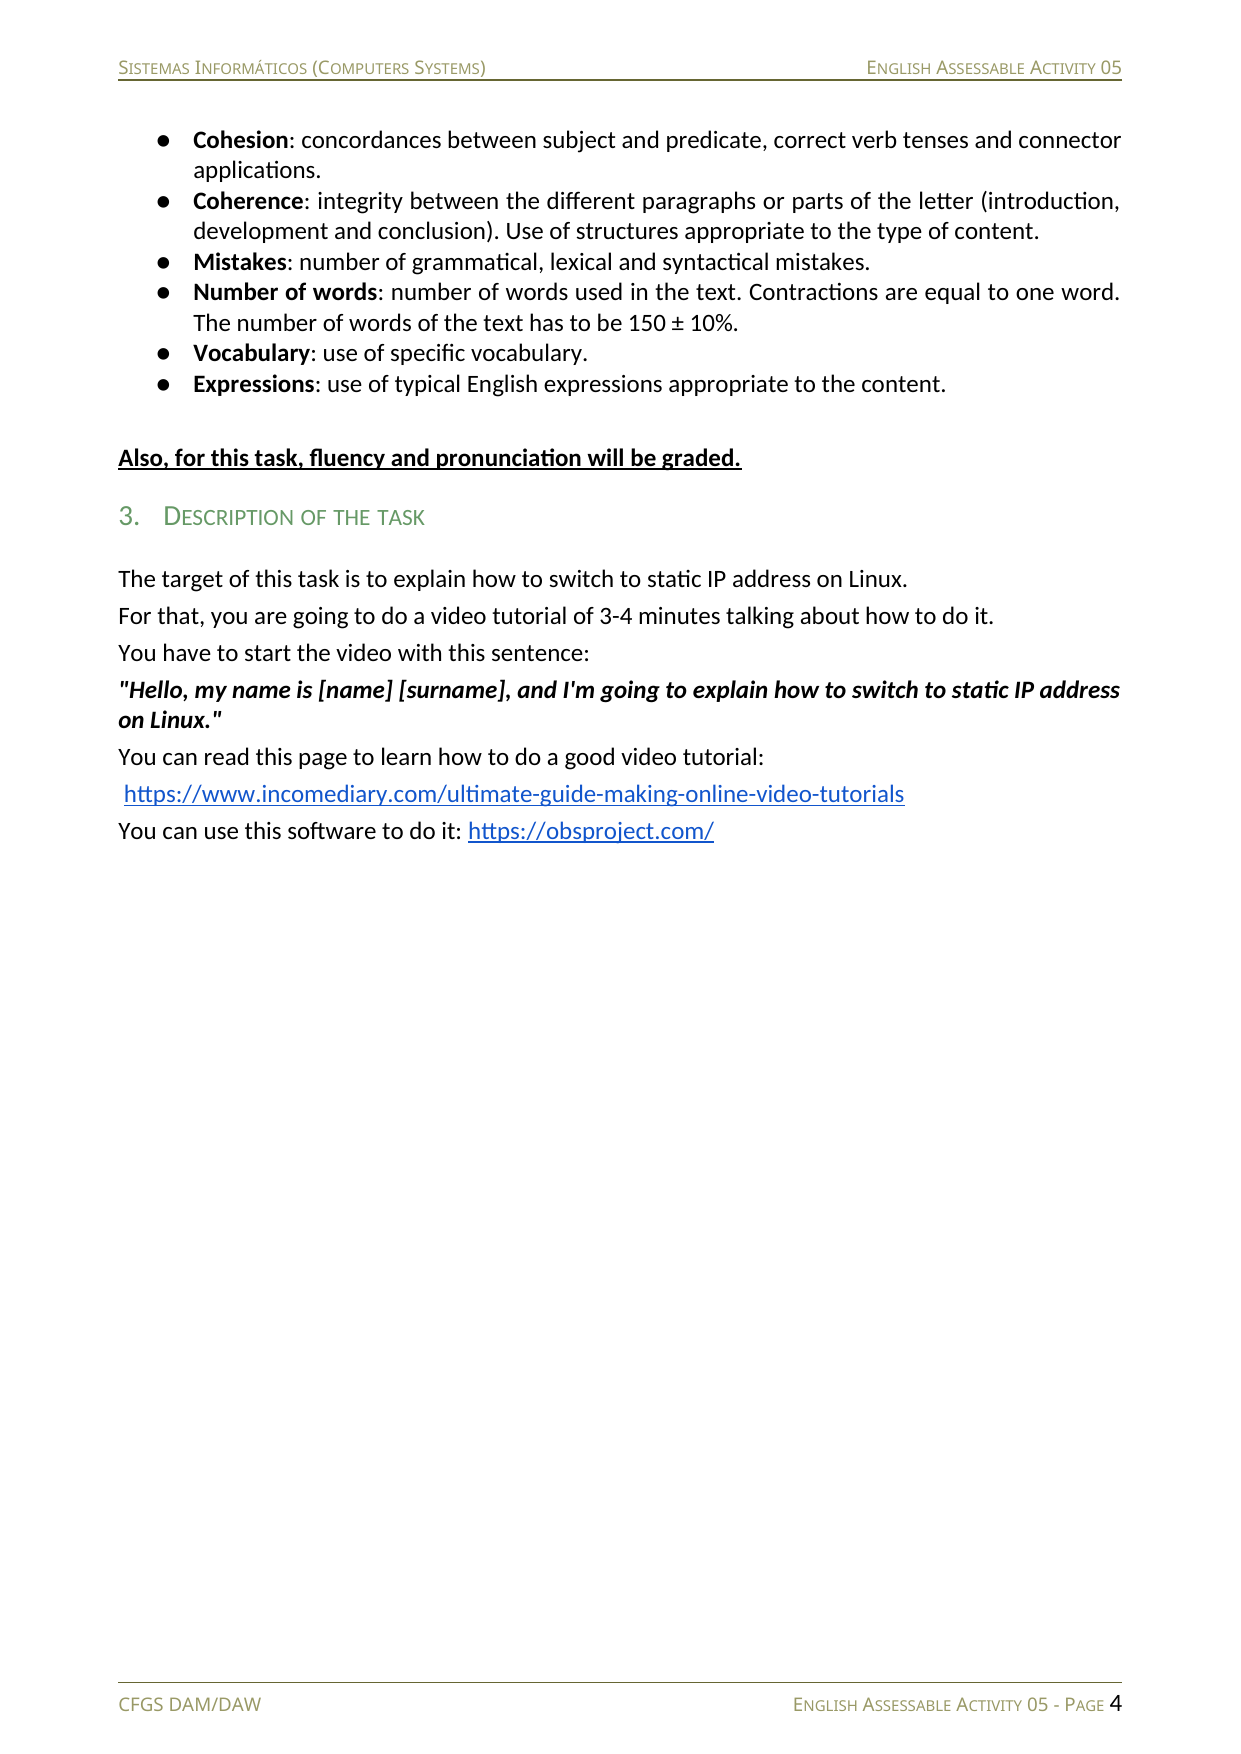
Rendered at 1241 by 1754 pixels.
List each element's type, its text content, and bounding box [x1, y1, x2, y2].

text For that, you are going to do a video tutorial of 3-4 minutes talking about how to do it. [118, 600, 1122, 631]
list Mistakes: number of grammatical, lexical and syntactical mistakes. [156, 246, 1122, 277]
text https://www.incomediary.com/ultimate-guide-making-online-video-tutorials [118, 778, 1122, 809]
text Also, for this task, fluency and pronunciation will be graded. [118, 442, 1122, 473]
subtitle Description of the task [118, 497, 1122, 533]
list Expressions: use of typical English expressions appropriate to the content. [156, 368, 1122, 399]
list Vocabulary: use of specific vocabulary. [156, 338, 1122, 368]
list Coherence: integrity between the different paragraphs or parts of the letter (introduction, development and conclusion). Use of structures appropriate to the type of content. [156, 185, 1122, 246]
text "Hello, my name is [name] [surname], and I'm going to explain how to switch to static IP address on Linux." [118, 674, 1122, 735]
text You have to start the video with this sentence: [118, 637, 1122, 668]
text The target of this task is to explain how to switch to static IP address on Linux. [118, 563, 1122, 594]
list Number of words: number of words used in the text. Contractions are equal to one word. The number of words of the text has to be 150 ± 10%. [156, 277, 1122, 338]
text You can use this software to do it: https://obsproject.com/ [118, 816, 1122, 846]
text You can read this page to learn how to do a good video tutorial: [118, 742, 1122, 772]
list Cohesion: concordances between subject and predicate, correct verb tenses and connector applications. [156, 124, 1122, 185]
